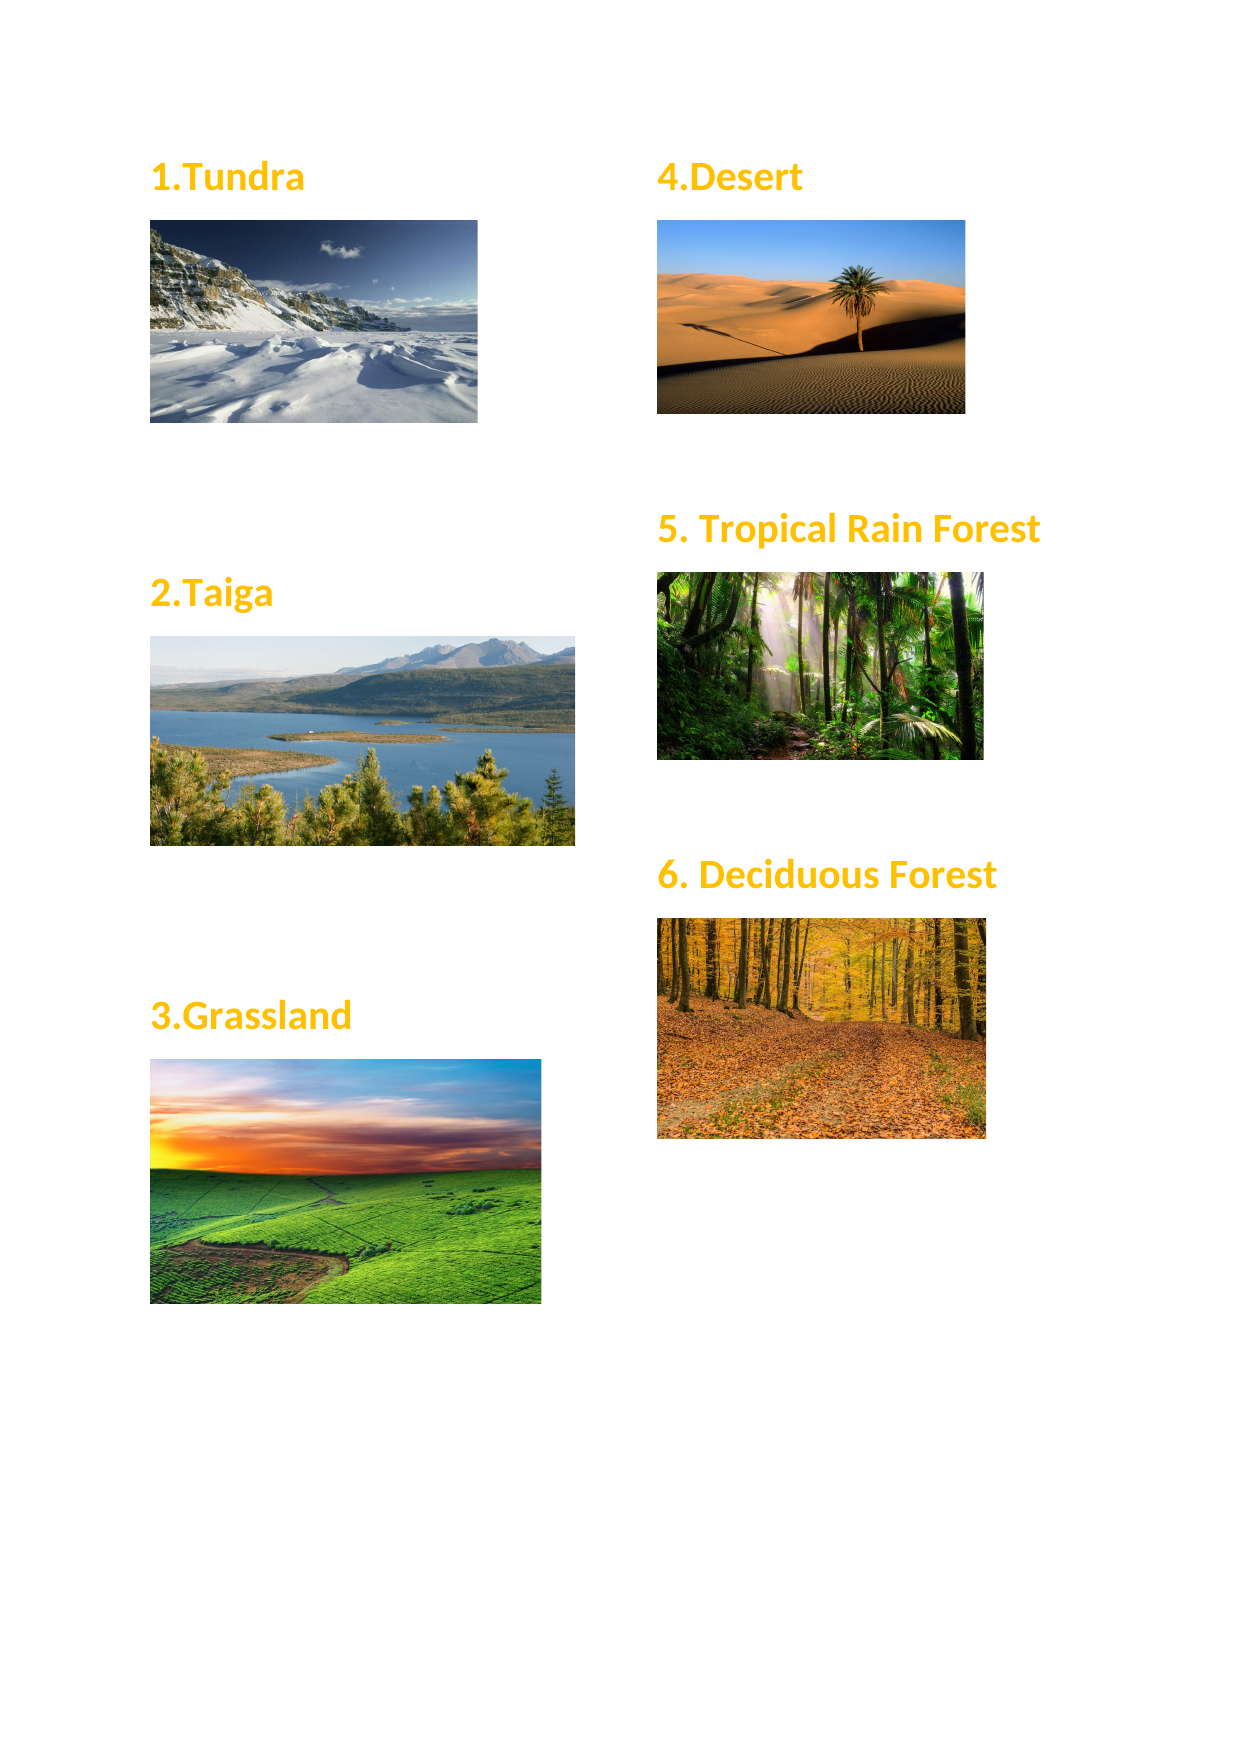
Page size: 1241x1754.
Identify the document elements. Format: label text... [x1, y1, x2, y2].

text 3.Grassland [150, 989, 583, 1039]
text 4.Desert [657, 150, 1090, 201]
text 6. Deciduous Forest [657, 848, 1090, 899]
text 5. Tropical Rain Forest [657, 502, 1090, 553]
text 2.Taiga [150, 566, 583, 616]
text 1.Tundra [150, 150, 583, 201]
